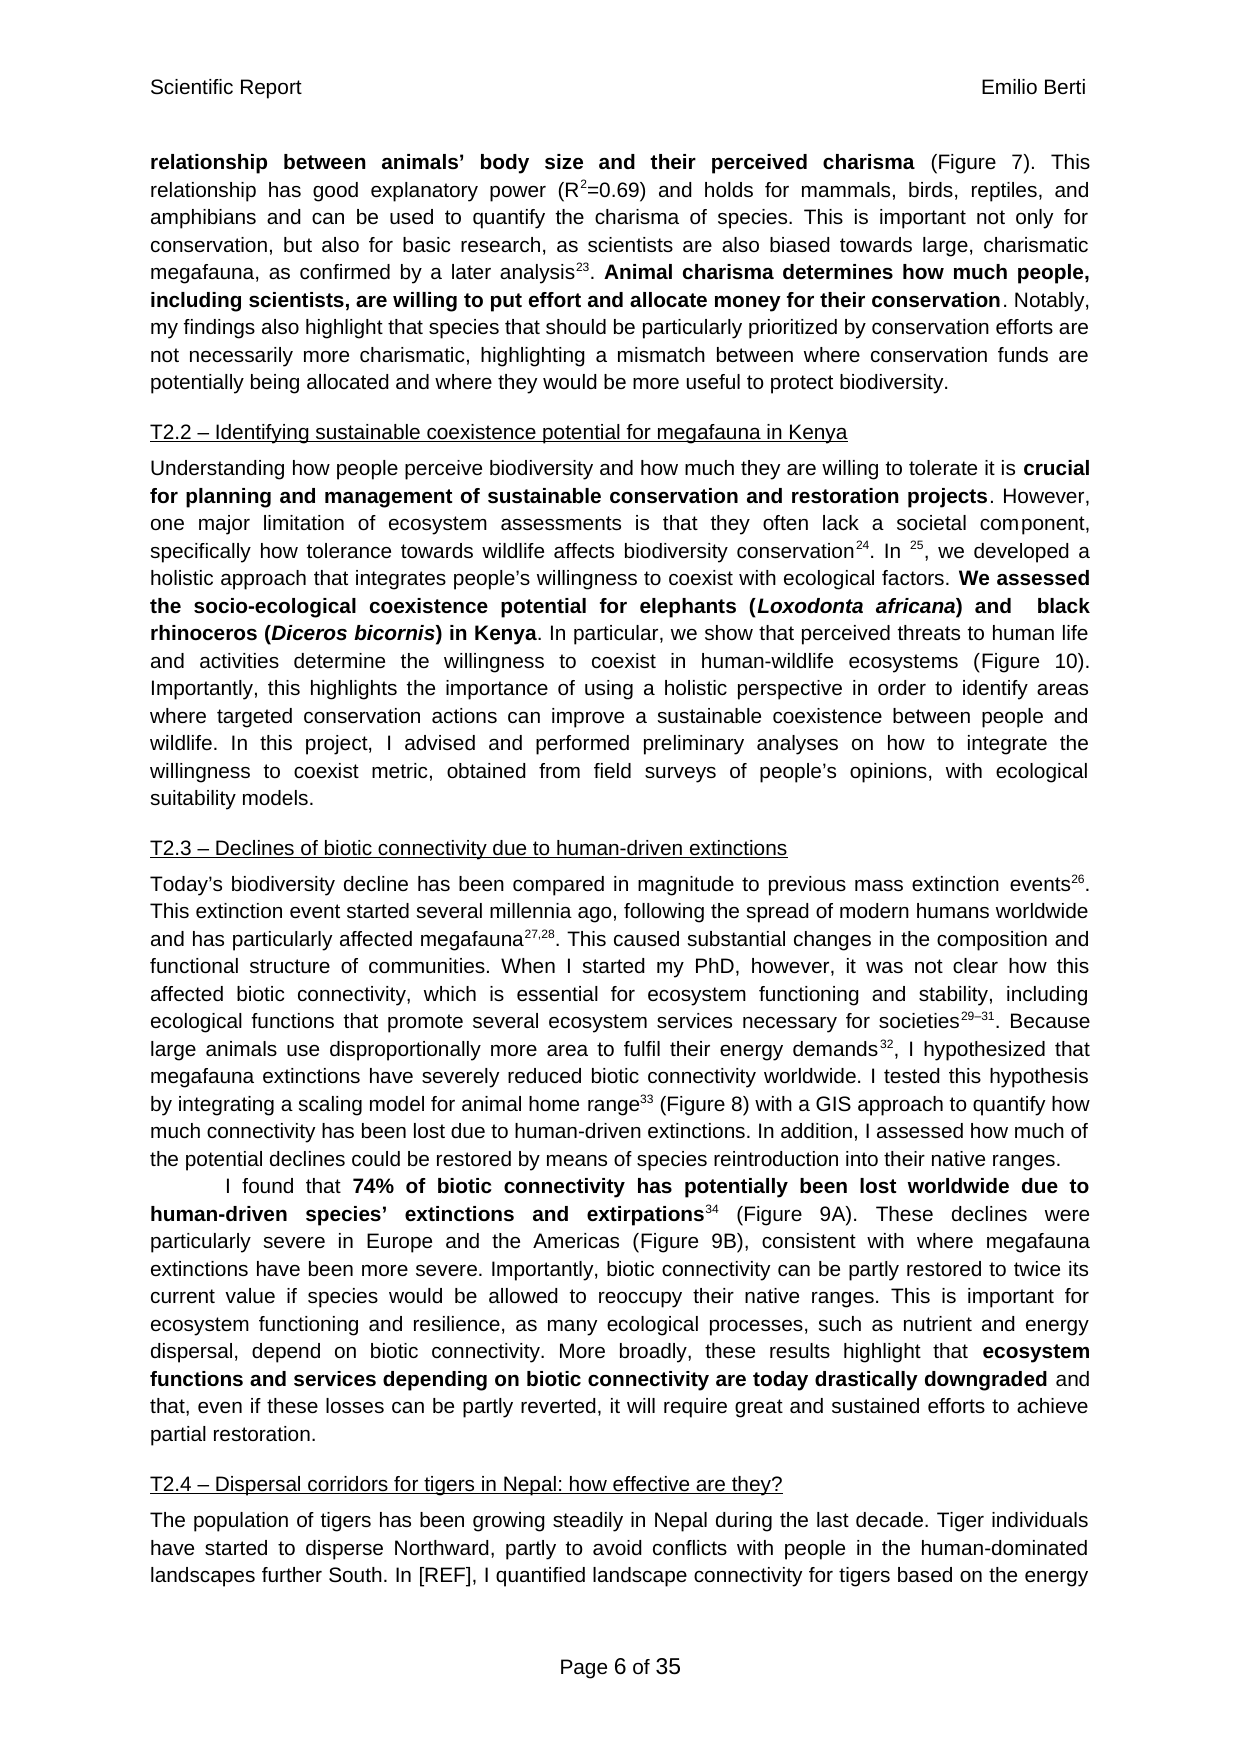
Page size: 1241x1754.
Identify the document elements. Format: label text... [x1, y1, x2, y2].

text relationship between animals’ body size and their perceived charisma (Figure 7). This relationship has good explanatory power (R2=0.69) and holds for mammals, birds, reptiles, and amphibians and can be used to quantify the charisma of species. This is important not only for conservation, but also for basic research, as scientists are also biased towards large, charismatic megafauna, as confirmed by a later analysis23. Animal charisma determines how much people, including scientists, are willing to put effort and allocate money for their conservation. Notably, my findings also highlight that species that should be particularly prioritized by conservation efforts are not necessarily more charismatic, highlighting a mismatch between where conservation funds are potentially being allocated and where they would be more useful to protect biodiversity. [150, 150, 1090, 394]
text Today’s biodiversity decline has been compared in magnitude to previous mass extinction events26. This extinction event started several millennia ago, following the spread of modern humans worldwide and has particularly affected megafauna27,28. This caused substantial changes in the composition and functional structure of communities. When I started my PhD, however, it was not clear how this affected biotic connectivity, which is essential for ecosystem functioning and stability, including ecological functions that promote several ecosystem services necessary for societies29–31. Because large animals use disproportionally more area to fulfil their energy demands32, I hypothesized that megafauna extinctions have severely reduced biotic connectivity worldwide. I tested this hypothesis by integrating a scaling model for animal home range33 (Figure 8) with a GIS approach to quantify how much connectivity has been lost due to human-driven extinctions. In addition, I assessed how much of the potential declines could be restored by means of species reintroduction into their native ranges. [150, 872, 1090, 1171]
subtitle T2.3 – Declines of biotic connectivity due to human-driven extinctions [150, 836, 1090, 860]
subtitle T2.2 – Identifying sustainable coexistence potential for megafauna in Kenya [150, 420, 1090, 444]
text I found that 74% of biotic connectivity has potentially been lost worldwide due to human-driven species’ extinctions and extirpations34 (Figure 9A). These declines were particularly severe in Europe and the Americas (Figure 9B), consistent with where megafauna extinctions have been more severe. Importantly, biotic connectivity can be partly restored to twice its current value if species would be allowed to reoccupy their native ranges. This is important for ecosystem functioning and resilience, as many ecological processes, such as nutrient and energy dispersal, depend on biotic connectivity. More broadly, these results highlight that ecosystem functions and services depending on biotic connectivity are today drastically downgraded and that, even if these losses can be partly reverted, it will require great and sustained efforts to achieve partial restoration. [150, 1174, 1090, 1446]
subtitle T2.4 – Dispersal corridors for tigers in Nepal: how effective are they? [150, 1472, 1090, 1496]
text The population of tigers has been growing steadily in Nepal during the last decade. Tiger individuals have started to disperse Northward, partly to avoid conflicts with people in the human-dominated landscapes further South. In [REF], I quantified landscape connectivity for tigers based on the energy [150, 1508, 1090, 1587]
text Understanding how people perceive biodiversity and how much they are willing to tolerate it is crucial for planning and management of sustainable conservation and restoration projects. However, one major limitation of ecosystem assessments is that they often lack a societal component, specifically how tolerance towards wildlife affects biodiversity conservation24. In 25, we developed a holistic approach that integrates people’s willingness to coexist with ecological factors. We assessed the socio-ecological coexistence potential for elephants (Loxodonta africana) and black rhinoceros (Diceros bicornis) in Kenya. In particular, we show that perceived threats to human life and activities determine the willingness to coexist in human-wildlife ecosystems (Figure 10). Importantly, this highlights the importance of using a holistic perspective in order to identify areas where targeted conservation actions can improve a sustainable coexistence between people and wildlife. In this project, I advised and performed preliminary analyses on how to integrate the willingness to coexist metric, obtained from field surveys of people’s opinions, with ecological suitability models. [150, 456, 1090, 810]
